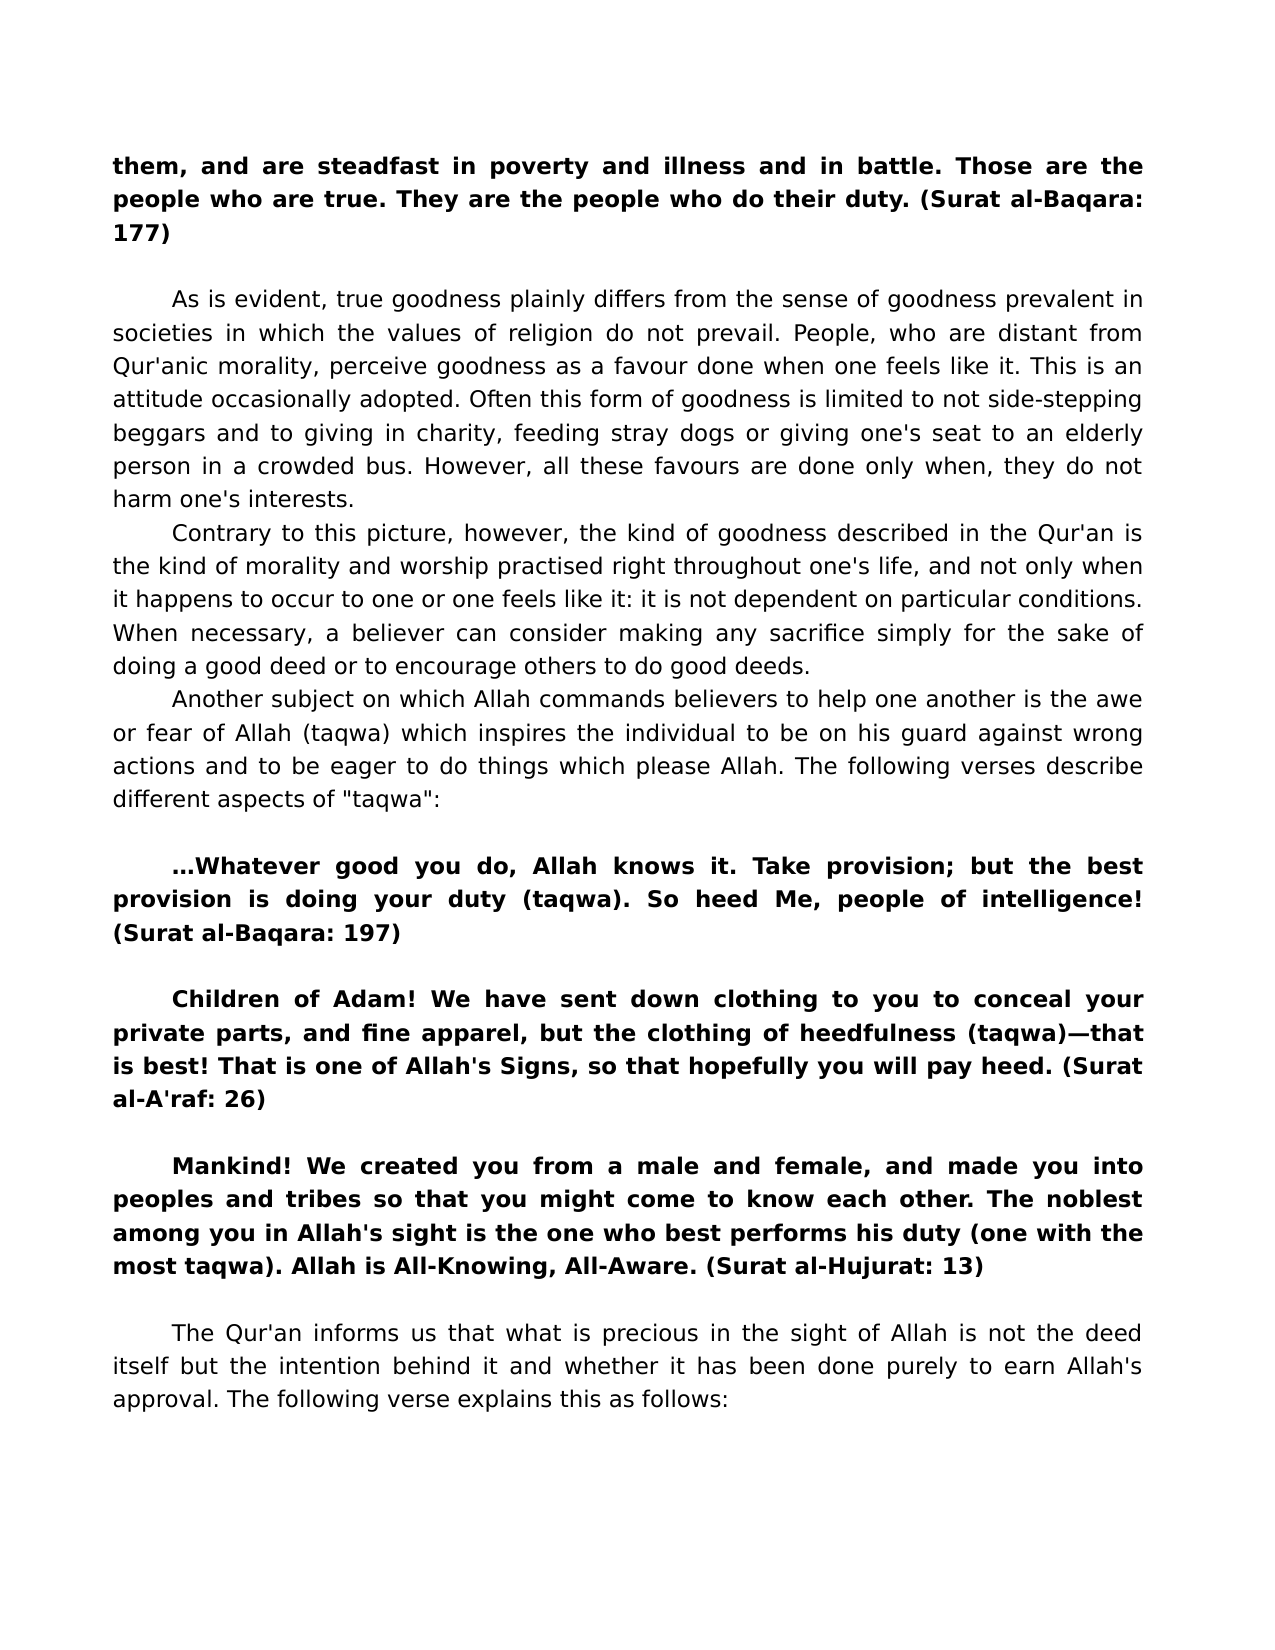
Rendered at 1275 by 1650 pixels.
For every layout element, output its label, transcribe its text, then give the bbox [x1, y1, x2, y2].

text As is evident, true goodness plainly differs from the sense of goodness prevalent in societies in which the values of religion do not prevail. People, who are distant from Qur'anic morality, perceive goodness as a favour done when one feels like it. This is an attitude occasionally adopted. Often this form of goodness is limited to not side-stepping beggars and to giving in charity, feeding stray dogs or giving one's seat to an elderly person in a crowded bus. However, all these favours are done only when, they do not harm one's interests. [112, 281, 1145, 514]
text The Qur'an informs us that what is precious in the sight of Allah is not the deed itself but the intention behind it and whether it has been done purely to earn Allah's approval. The following verse explains this as follows: [112, 1314, 1145, 1414]
text Children of Adam! We have sent down clothing to you to conceal your private parts, and fine apparel, but the clothing of heedfulness (taqwa)—that is best! That is one of Allah's Signs, so that hopefully you will pay heed. (Surat al-A'raf: 26) [112, 981, 1145, 1114]
text Mankind! We created you from a male and female, and made you into peoples and tribes so that you might come to know each other. The noblest among you in Allah's sight is the one who best performs his duty (one with the most taqwa). Allah is All-Knowing, All-Aware. (Surat al-Hujurat: 13) [112, 1148, 1145, 1281]
text …Whatever good you do, Allah knows it. Take provision; but the best provision is doing your duty (taqwa). So heed Me, people of intelligence! (Surat al-Baqara: 197) [112, 848, 1145, 948]
text Another subject on which Allah commands believers to help one another is the awe or fear of Allah (taqwa) which inspires the individual to be on his guard against wrong actions and to be eager to do things which please Allah. The following verses describe different aspects of "taqwa": [112, 681, 1145, 814]
text Contrary to this picture, however, the kind of goodness described in the Qur'an is the kind of morality and worship practised right throughout one's life, and not only when it happens to occur to one or one feels like it: it is not dependent on particular conditions. When necessary, a believer can consider making any sacrifice simply for the sake of doing a good deed or to encourage others to do good deeds. [112, 514, 1145, 681]
text them, and are steadfast in poverty and illness and in battle. Those are the people who are true. They are the people who do their duty. (Surat al-Baqara: 177) [112, 148, 1145, 248]
